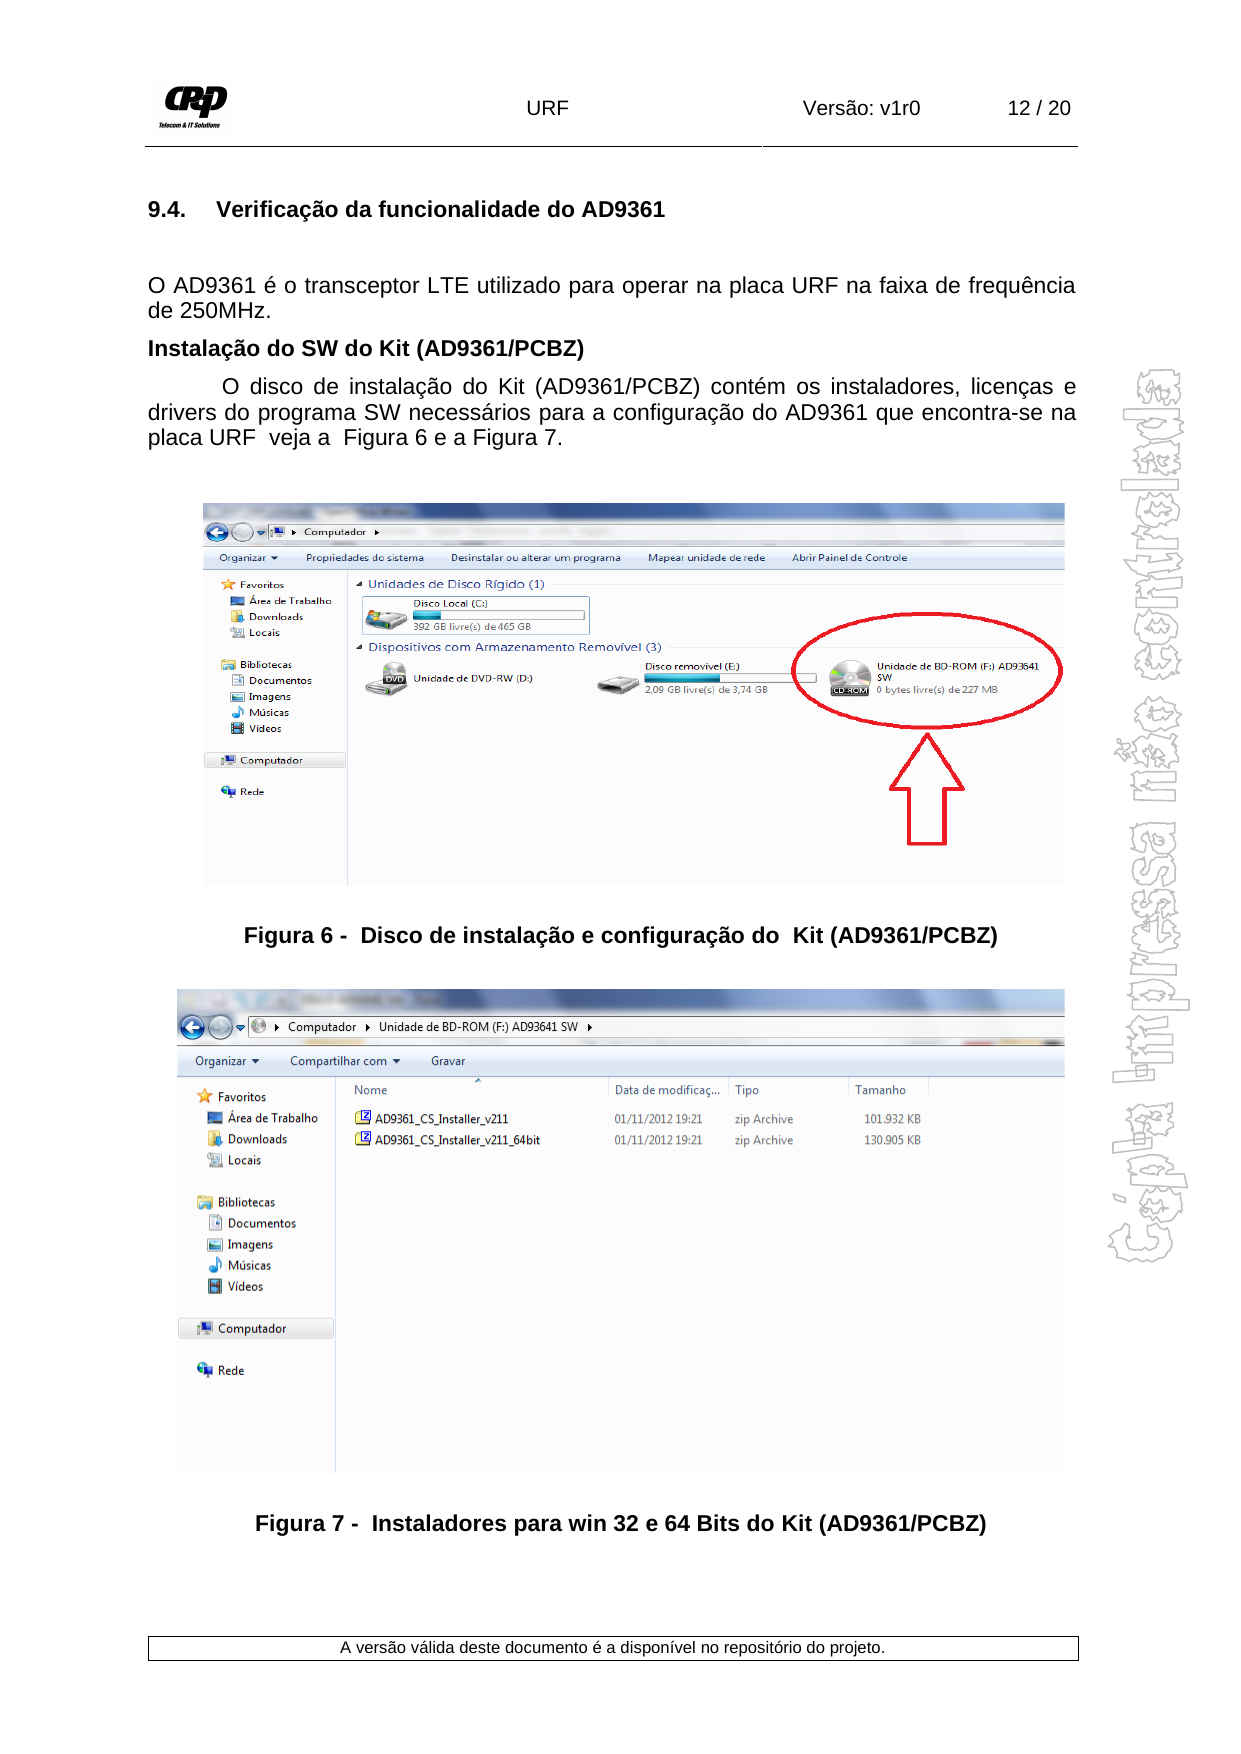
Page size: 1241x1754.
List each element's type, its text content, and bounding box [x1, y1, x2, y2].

subtitle Instalação do SW do Kit (AD9361/PCBZ) [148, 336, 1078, 361]
subtitle Verificação da funcionalidade do AD9361 [148, 196, 1078, 222]
picture [177, 503, 1065, 886]
picture [147, 80, 237, 137]
picture [177, 989, 1065, 1473]
text Figura 6 - Disco de instalação e configuração do Kit (AD9361/PCBZ) [177, 923, 1065, 949]
text O disco de instalação do Kit (AD9361/PCBZ) contém os instaladores, licenças e drivers do programa SW necessários para a configuração do AD9361 que encontra-se na placa URF veja a Figura 6 e a Figura 7. [148, 374, 1078, 451]
text O AD9361 é o transceptor LTE utilizado para operar na placa URF na faixa de frequência de 250MHz. [148, 272, 1078, 323]
text Figura 7 - Instaladores para win 32 e 64 Bits do Kit (AD9361/PCBZ) [177, 1510, 1065, 1536]
